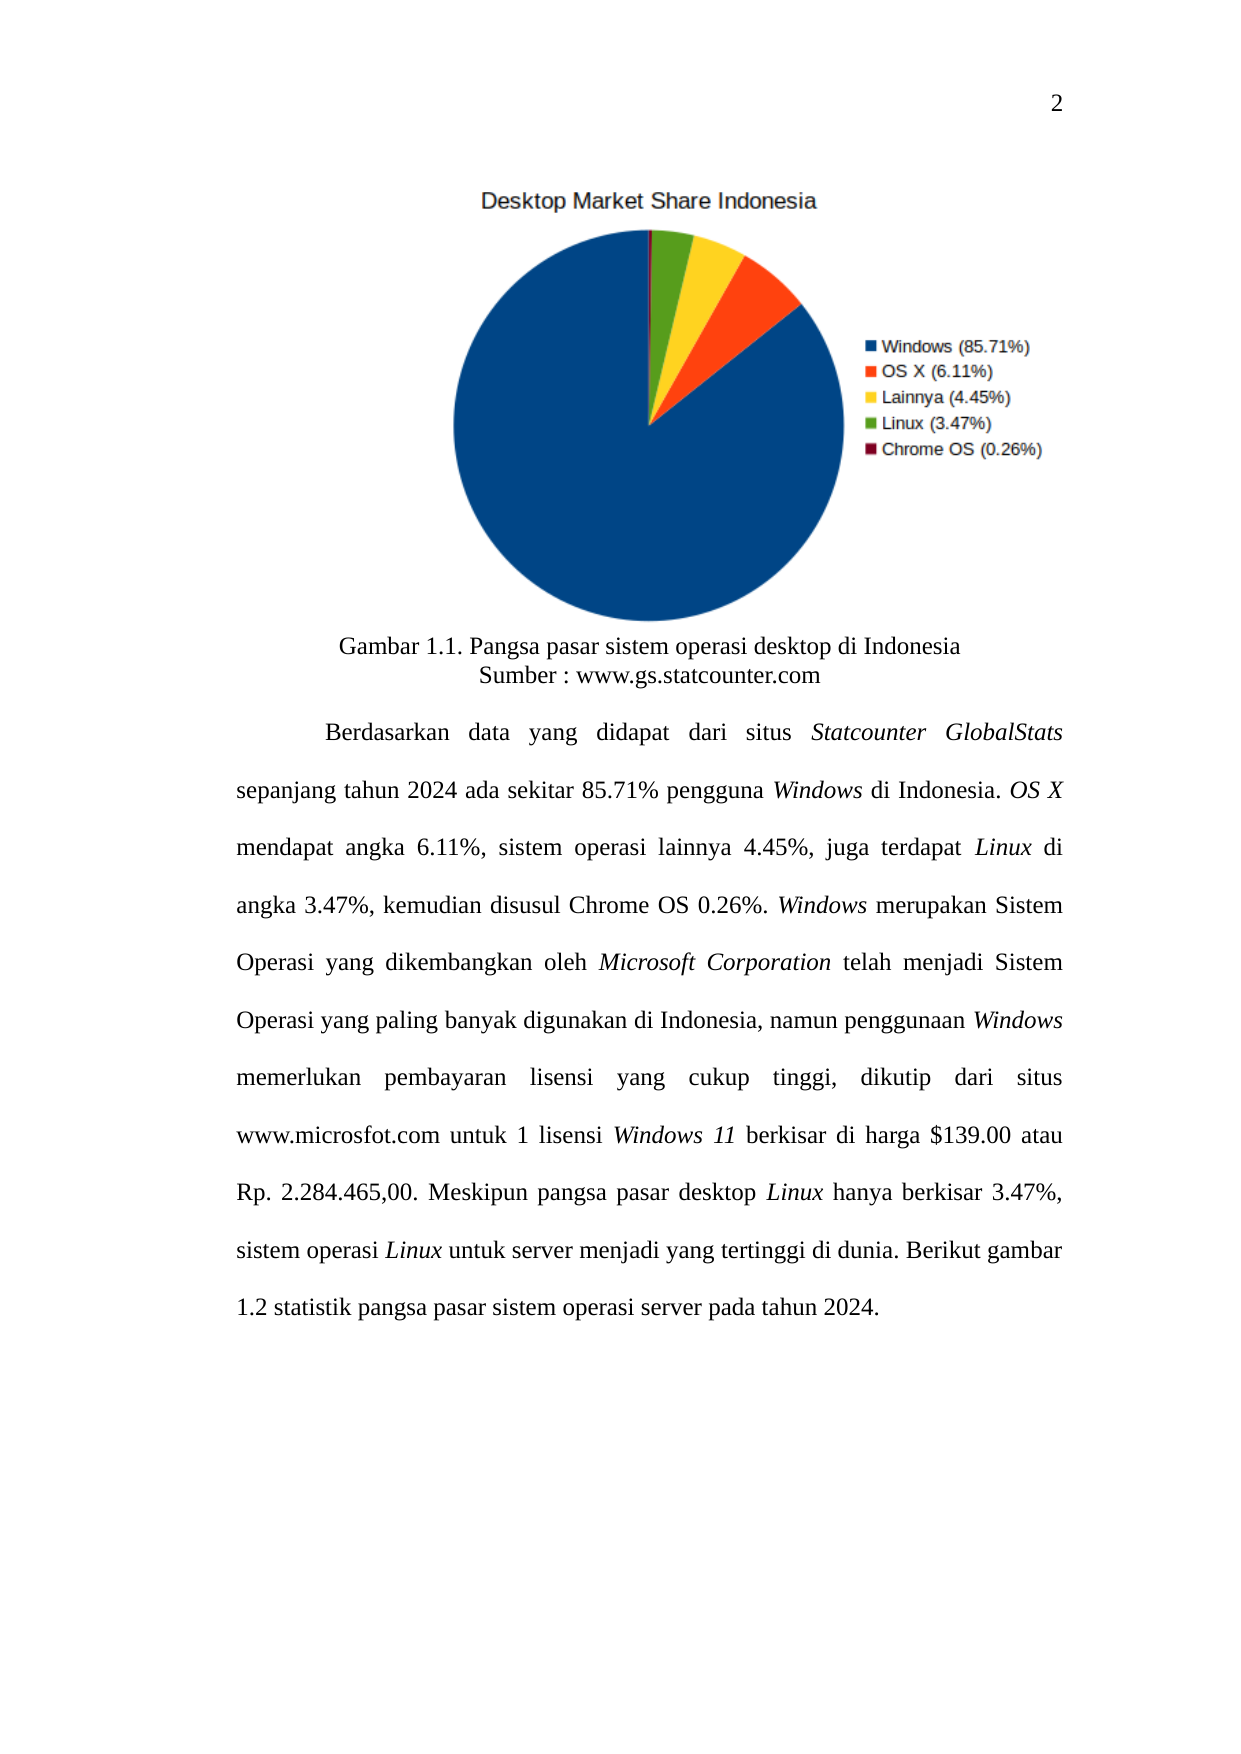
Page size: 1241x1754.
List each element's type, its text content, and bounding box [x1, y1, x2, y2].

picture [236, 165, 1063, 632]
text Berdasarkan data yang didapat dari situs Statcounter GlobalStats sepanjang tahun 2024 ada sekitar 85.71% pengguna Windows di Indonesia. OS X mendapat angka 6.11%, sistem operasi lainnya 4.45%, juga terdapat Linux di angka 3.47%, kemudian disusul Chrome OS 0.26%. Windows merupakan Sistem Operasi yang dikembangkan oleh Microsoft Corporation telah menjadi Sistem Operasi yang paling banyak digunakan di Indonesia, namun penggunaan Windows memerlukan pembayaran lisensi yang cukup tinggi, dikutip dari situs www.microsfot.com untuk 1 lisensi Windows 11 berkisar di harga $139.00 atau Rp. 2.284.465,00. Meskipun pangsa pasar desktop Linux hanya berkisar 3.47%, sistem operasi Linux untuk server menjadi yang tertinggi di dunia. Berikut gambar 1.2 statistik pangsa pasar sistem operasi server pada tahun 2024. [236, 717, 1063, 1321]
text Sumber : www.gs.statcounter.com [236, 660, 1063, 689]
text Gambar 1.1. Pangsa pasar sistem operasi desktop di Indonesia [236, 632, 1063, 660]
